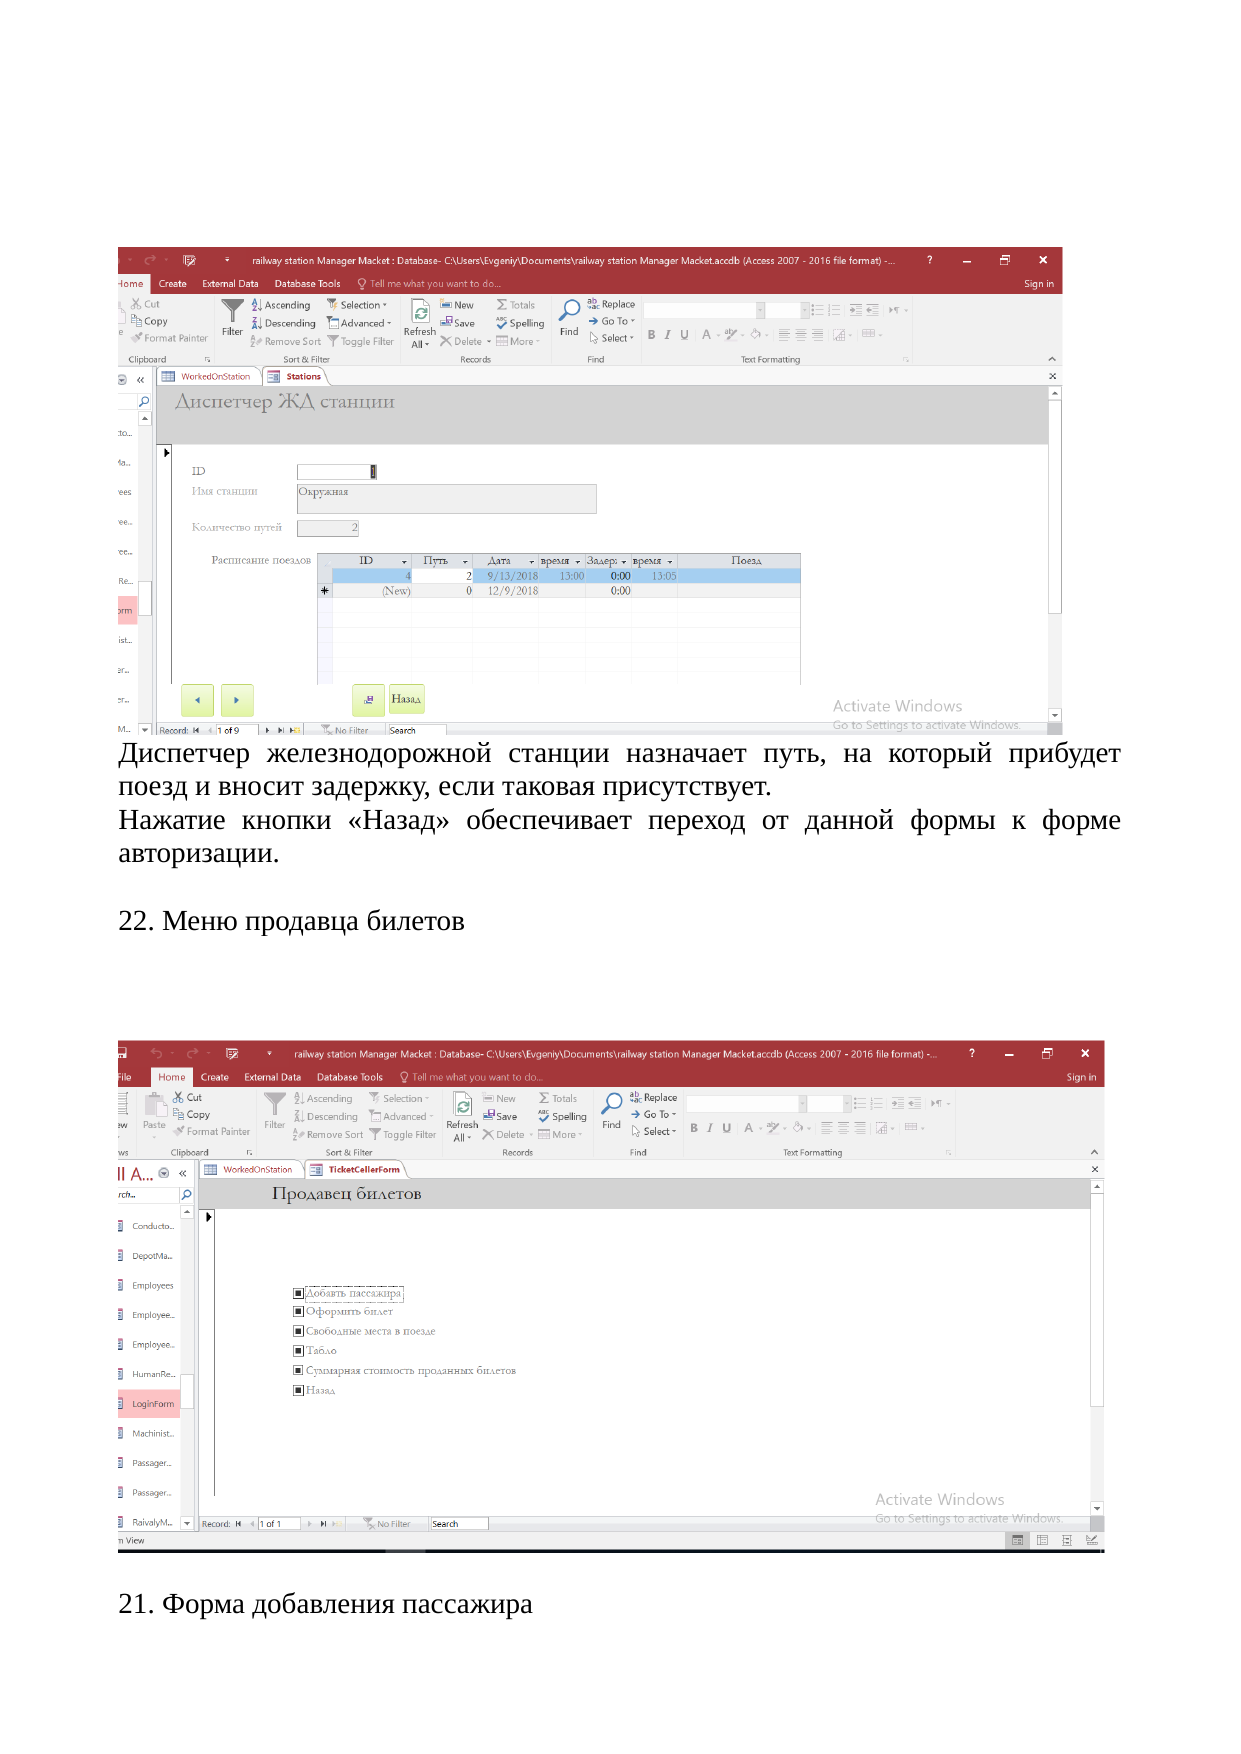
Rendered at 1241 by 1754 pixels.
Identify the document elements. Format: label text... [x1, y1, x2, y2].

text Диспетчер железнодорожной станции назначает путь, на который прибудет поезд и вносит задержку, если таковая присутствует. [118, 735, 1122, 802]
text 21. Форма добавления пассажира [118, 1586, 1122, 1620]
text 22. Меню продавца билетов [118, 903, 1122, 936]
text Нажатие кнопки «Назад» обеспечивает переход от данной формы к форме авторизации. [118, 802, 1122, 869]
picture [118, 936, 1123, 1553]
picture [118, 118, 1123, 735]
